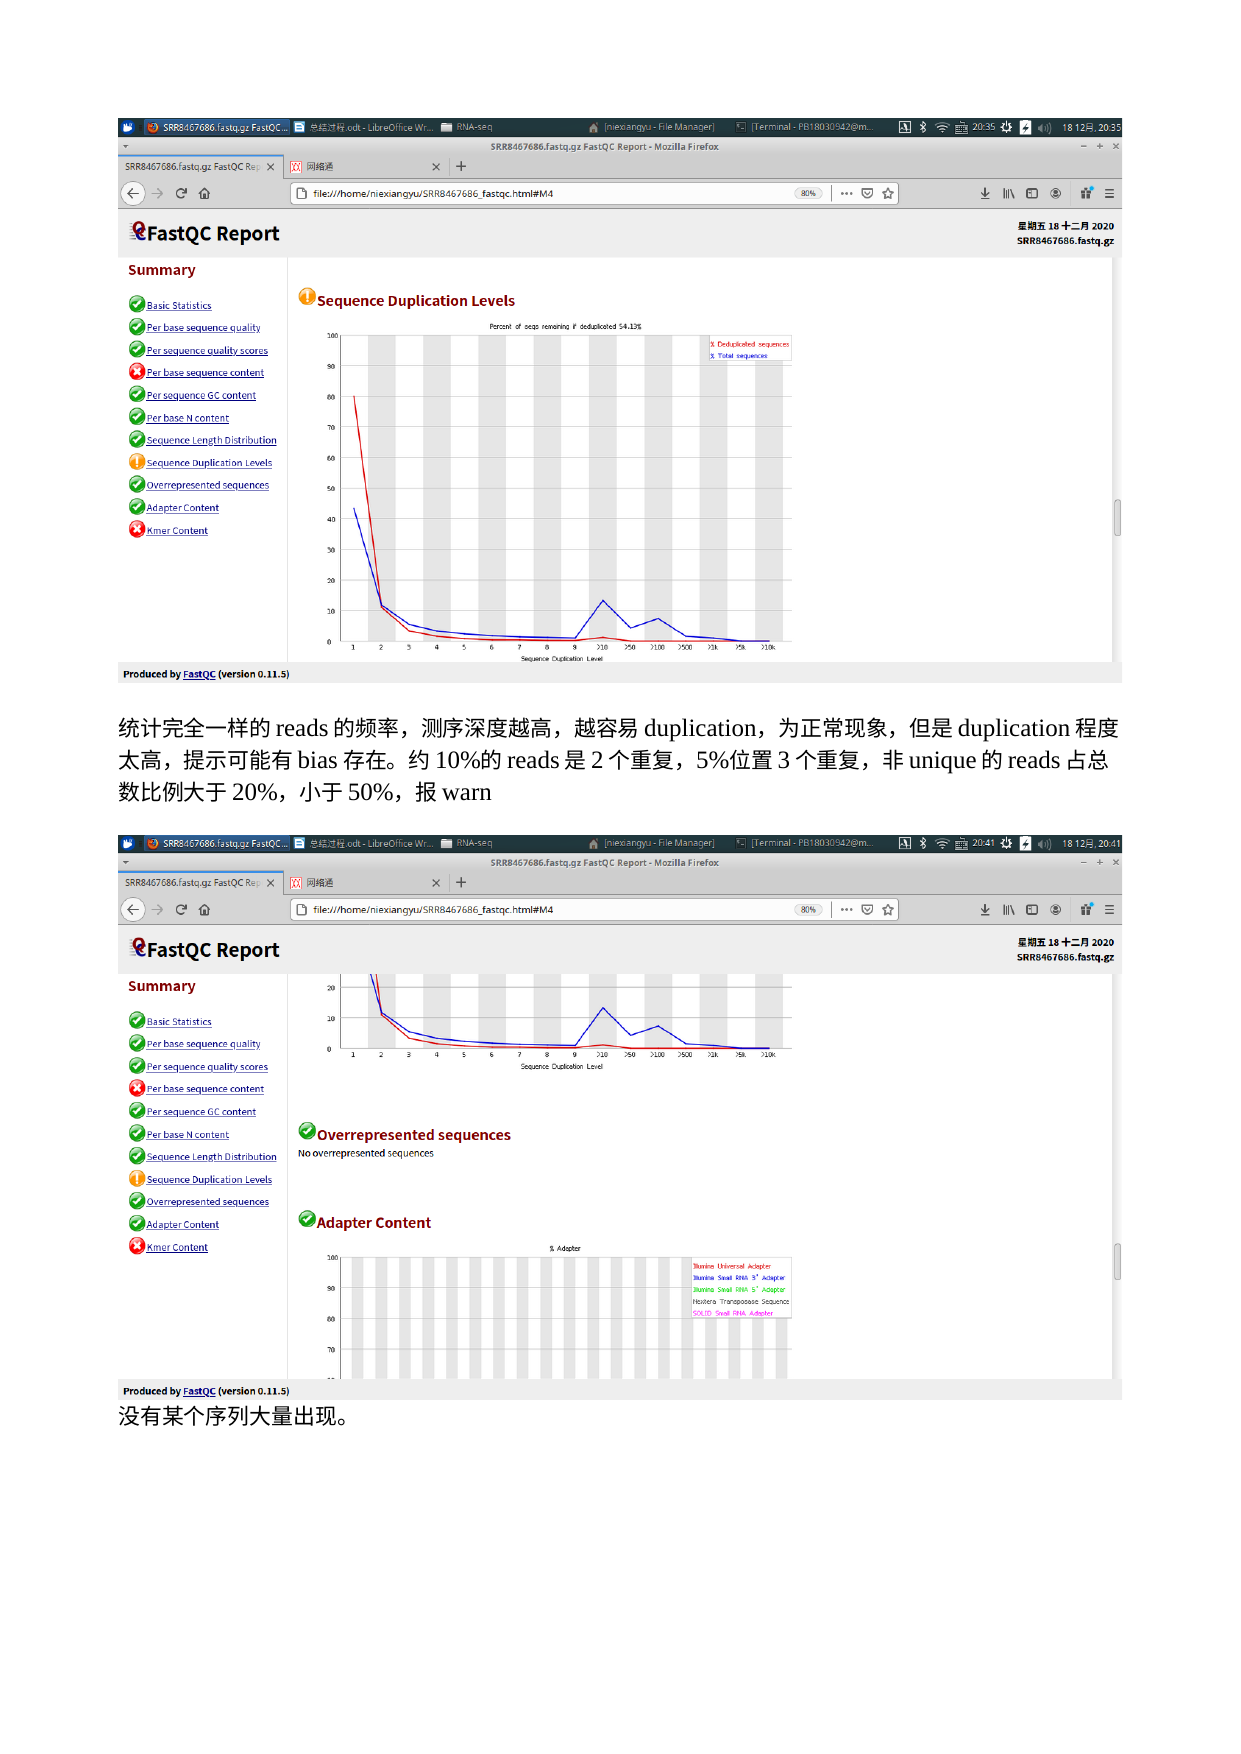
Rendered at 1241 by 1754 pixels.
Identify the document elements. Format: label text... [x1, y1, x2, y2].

text 统计完全一样的reads的频率，测序深度越高，越容易duplication，为正常现象，但是duplication程度太高，提示可能有bias存在。约10%的reads是2个重复，5%位置3个重复，非unique的reads占总数比例大于20%，小于50%，报warn [118, 711, 1122, 806]
picture [118, 118, 1123, 683]
picture [118, 835, 1123, 1400]
text 没有某个序列大量出现。 [118, 1400, 1122, 1431]
